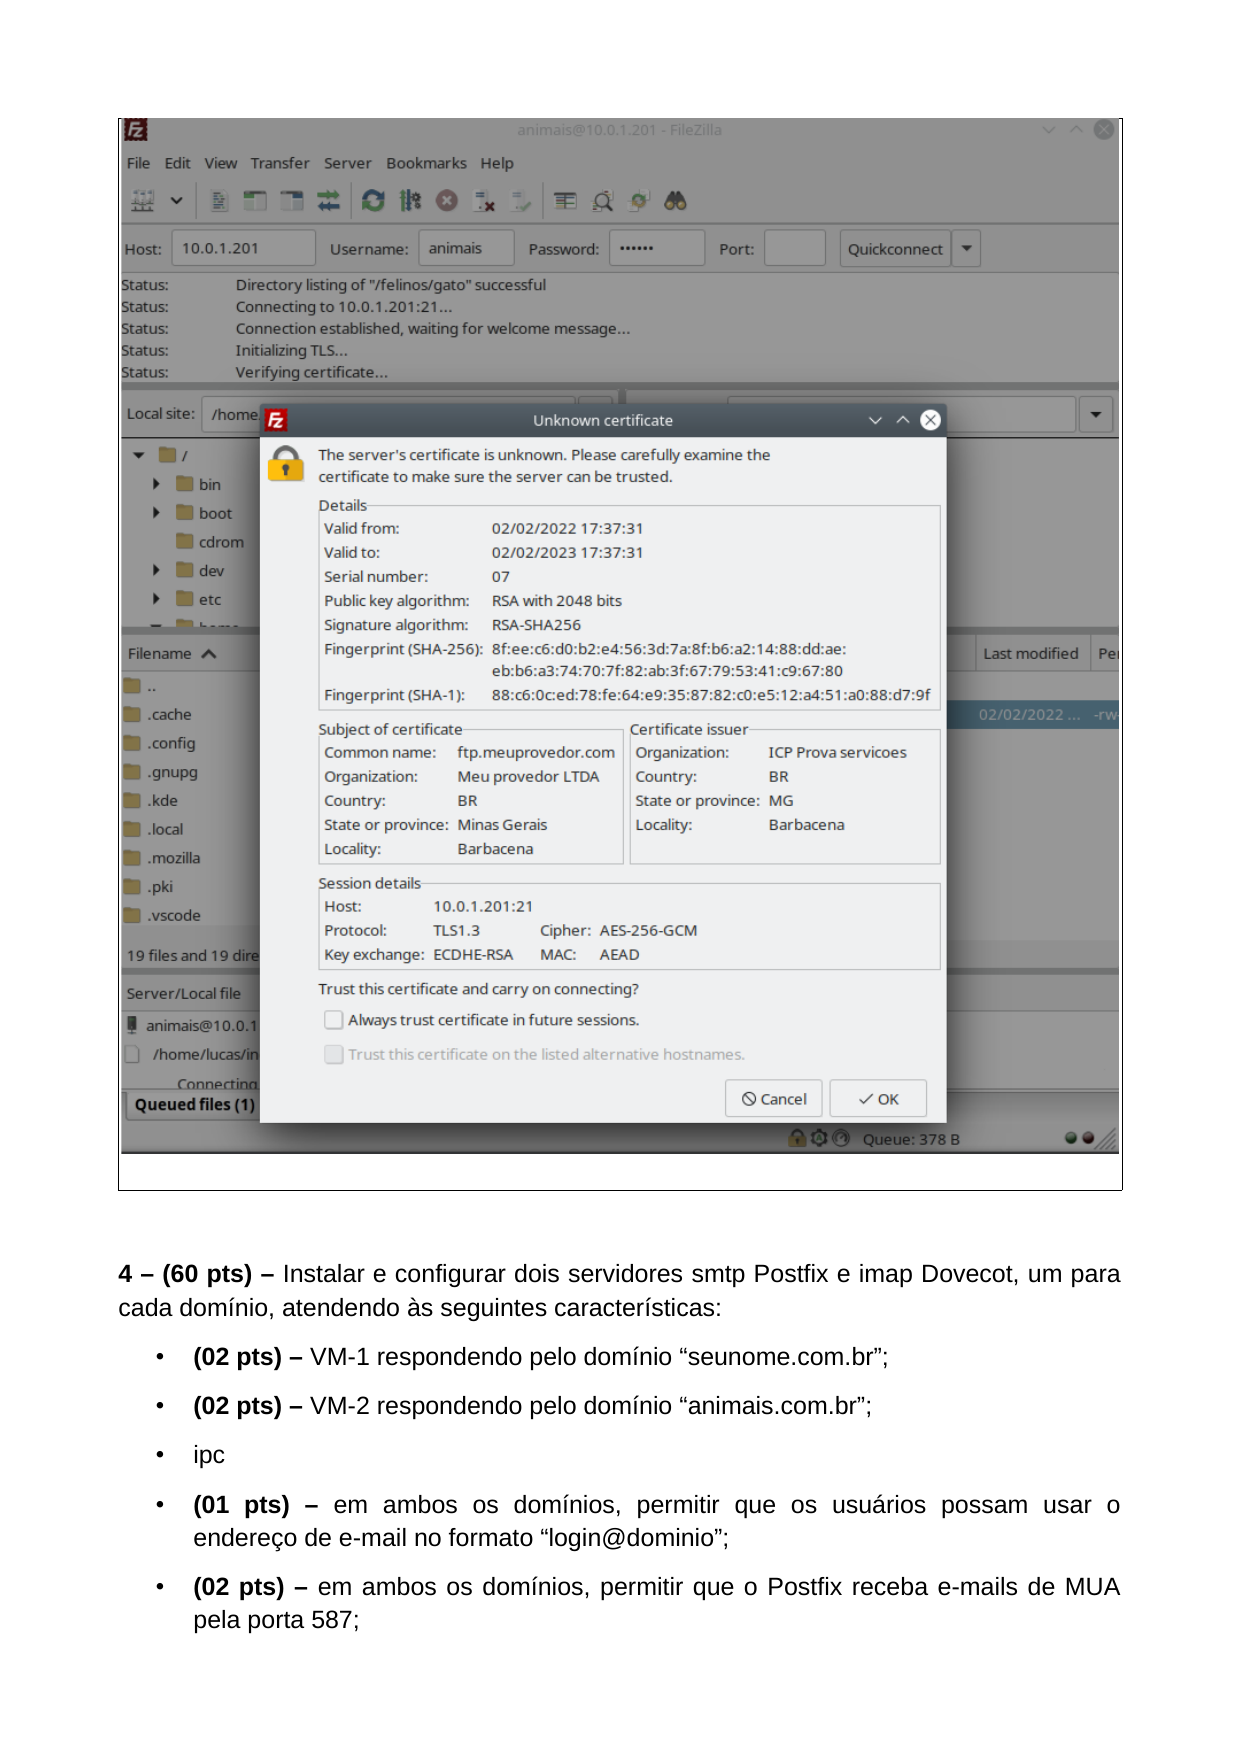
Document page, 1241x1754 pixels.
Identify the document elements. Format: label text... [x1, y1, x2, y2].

list (02 pts) – VM-2 respondendo pelo domínio “animais.com.br”; [156, 1391, 1122, 1420]
list ipc [156, 1441, 1122, 1469]
list (02 pts) – em ambos os domínios, permitir que o Postfix receba e-mails de MUA pela porta 587; [156, 1572, 1122, 1634]
text 4 – (60 pts) – Instalar e configurar dois servidores smtp Postfix e imap Dovecot, um para cada domínio, atendendo às seguintes características: [118, 1259, 1122, 1321]
list (02 pts) – VM-1 respondendo pelo domínio “seunome.com.br”; [156, 1342, 1122, 1371]
picture [121, 118, 1119, 1154]
list (01 pts) – em ambos os domínios, permitir que os usuários possam usar o endereço de e-mail no formato “login@dominio”; [156, 1490, 1122, 1552]
